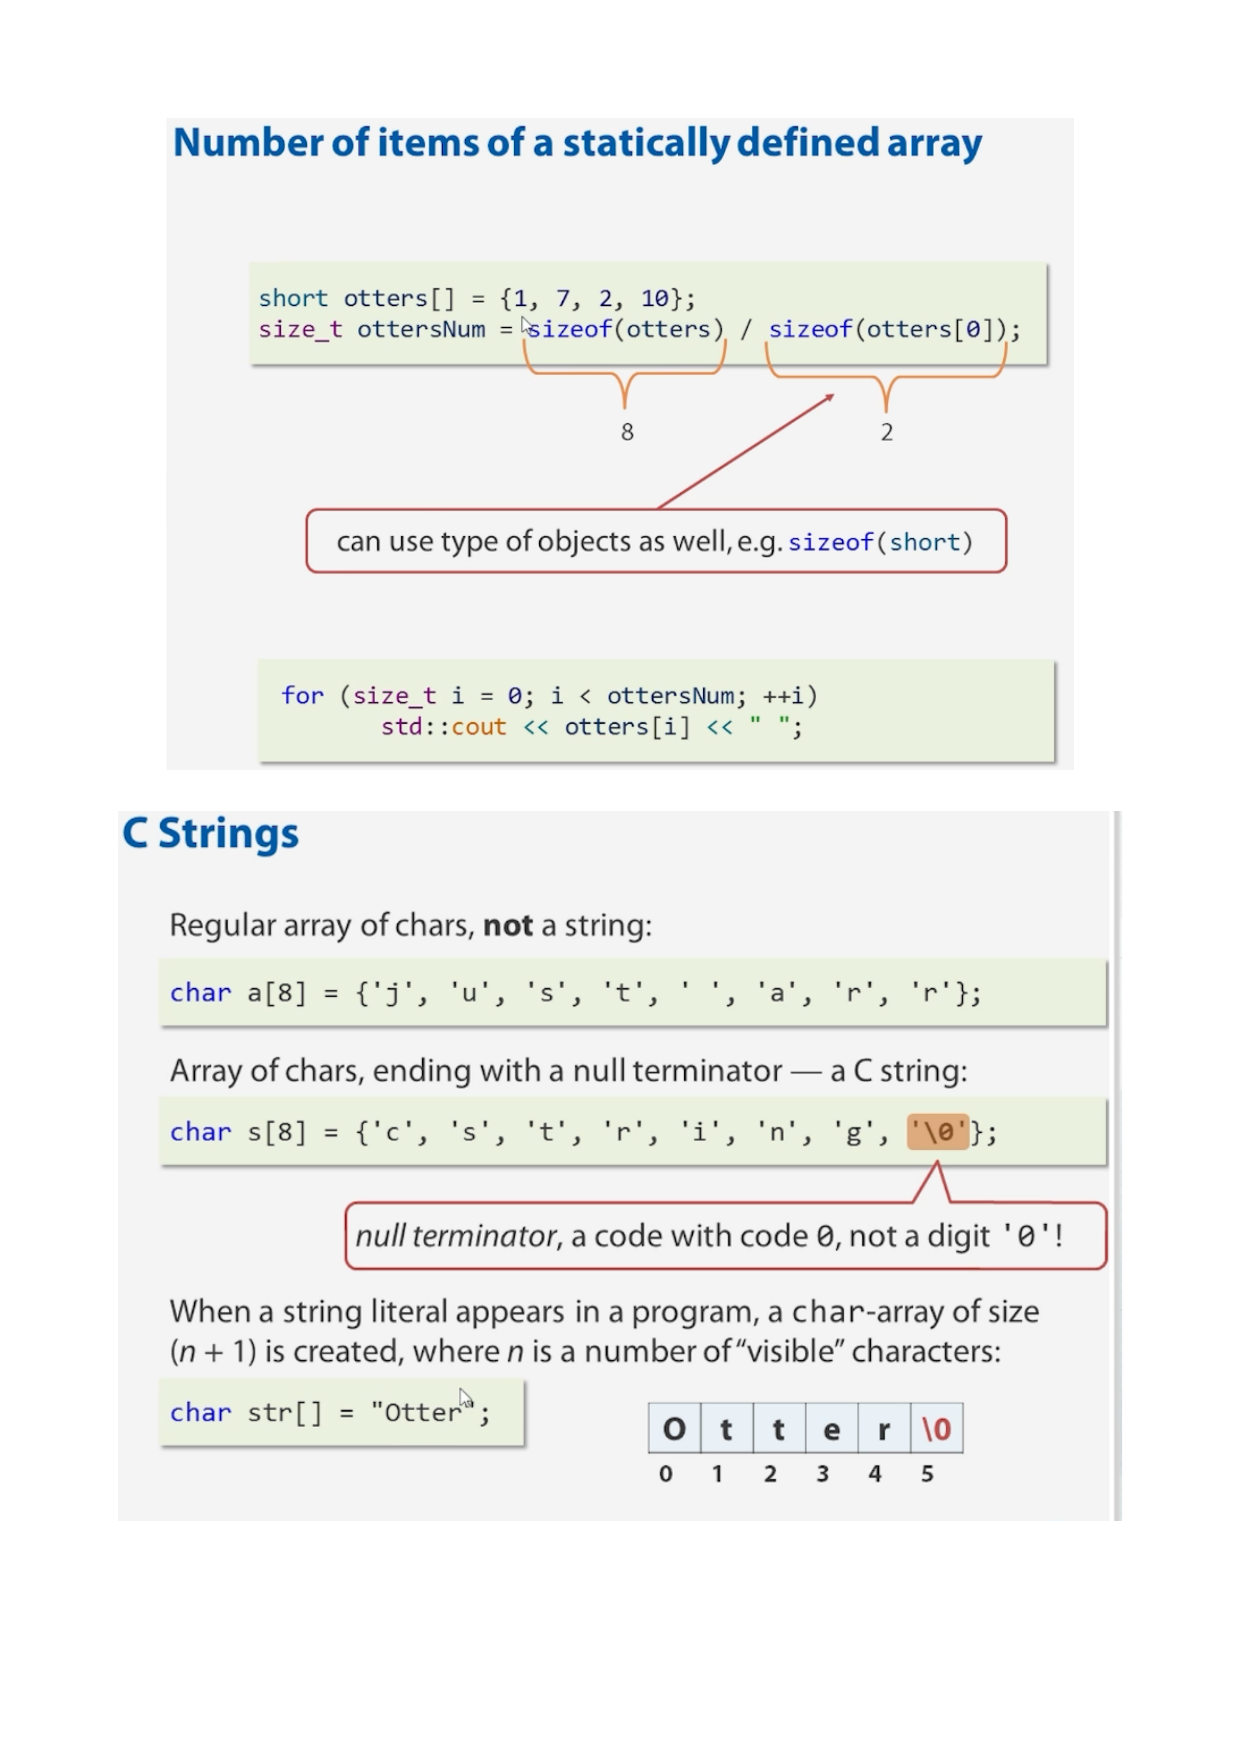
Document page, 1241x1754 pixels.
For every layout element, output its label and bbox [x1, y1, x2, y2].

picture [118, 811, 1123, 1521]
picture [166, 118, 1074, 770]
